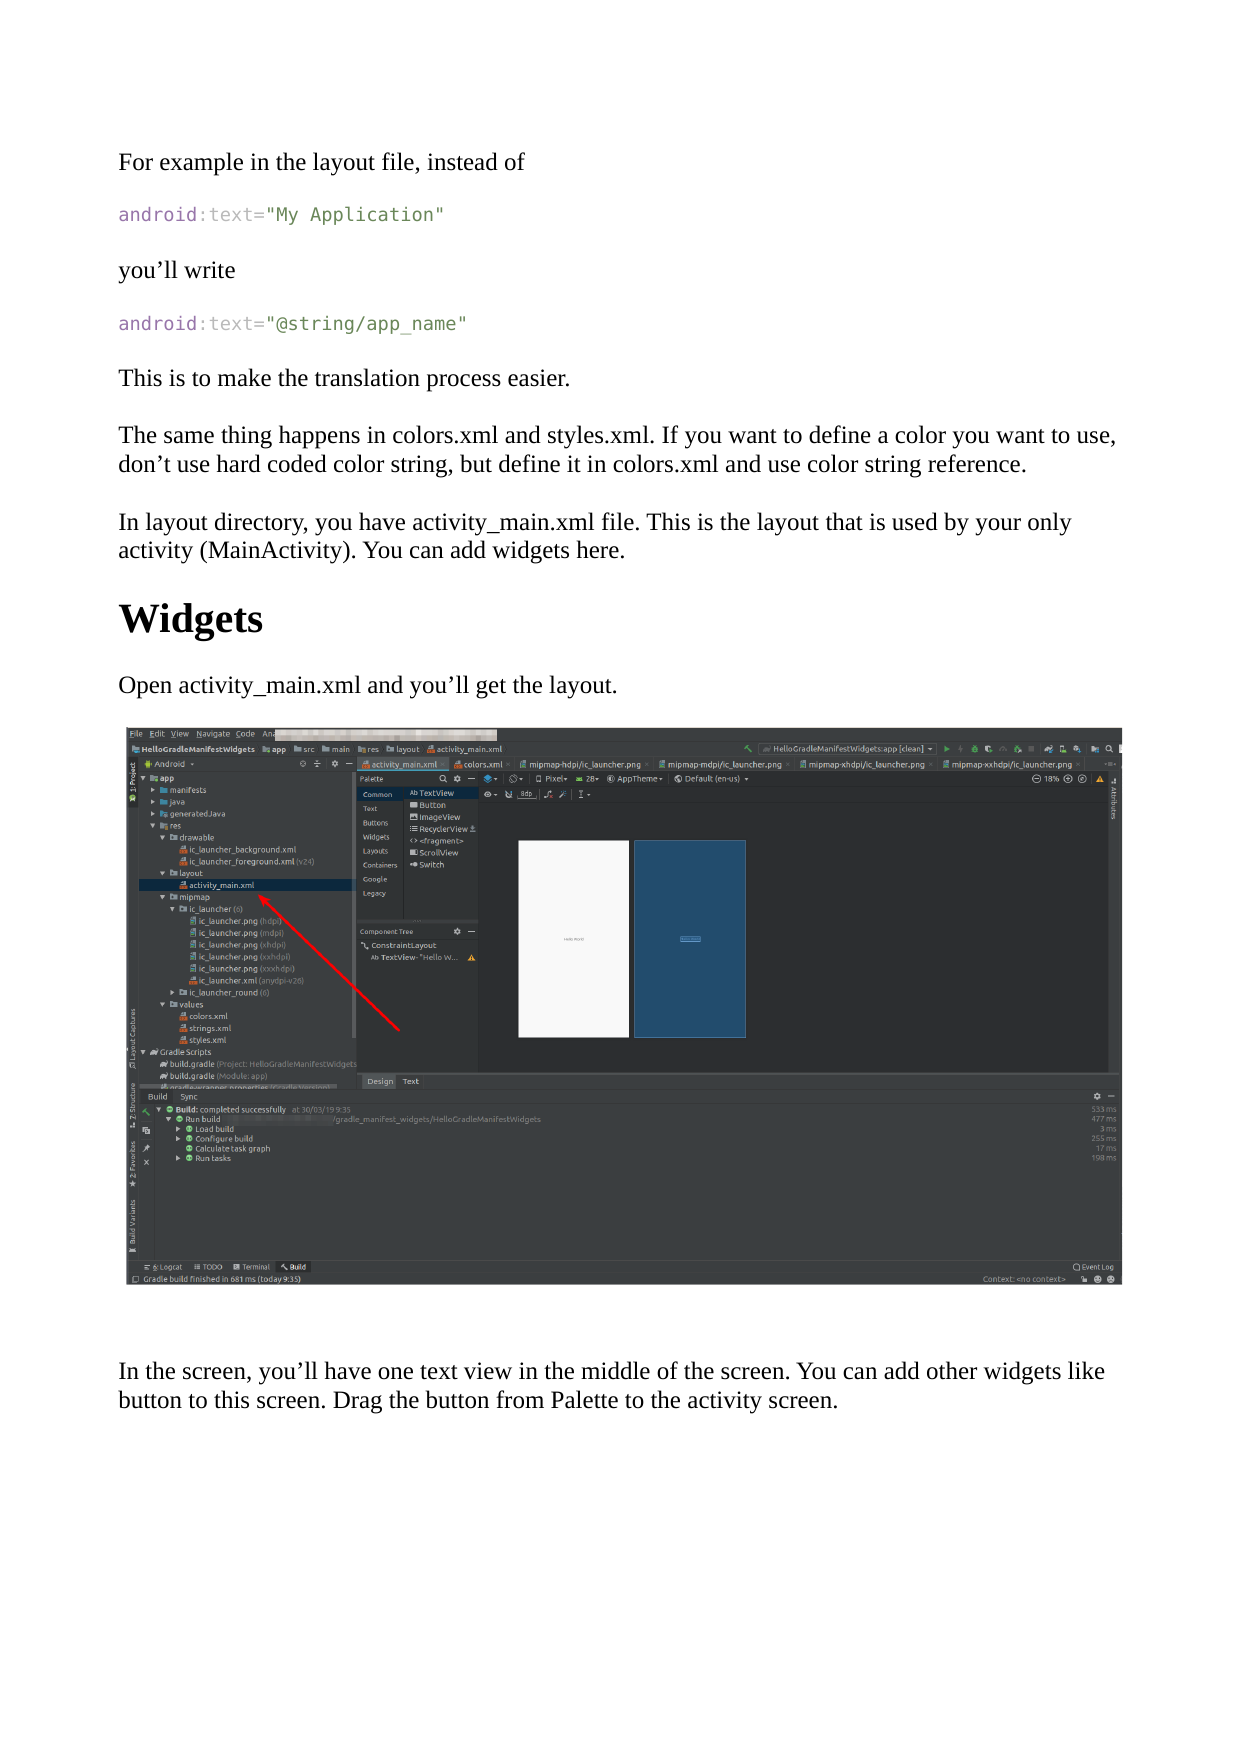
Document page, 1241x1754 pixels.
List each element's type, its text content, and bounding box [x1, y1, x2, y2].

text This is to make the translation process easier. [118, 363, 1122, 392]
text In layout directory, you have activity_main.xml file. This is the layout that is used by your only activity (MainActivity). You can add widgets here. [118, 507, 1122, 564]
text The same thing happens in colors.xml and styles.xml. If you want to define a color you want to use, don’t use hard coded color string, but define it in colors.xml and use color string reference. [118, 421, 1122, 478]
text Open activity_main.xml and you’ll get the layout. [118, 670, 1122, 698]
text android:text="@string/app_name" [118, 312, 1122, 334]
text For example in the layout file, instead of [118, 147, 1122, 176]
text android:text="My Application" [118, 204, 1122, 226]
text you’ll write [118, 255, 1122, 284]
text Widgets [118, 593, 1122, 641]
picture [118, 727, 1123, 1299]
text In the screen, you’ll have one text view in the middle of the screen. You can add other widgets like button to this screen. Drag the button from Palette to the activity screen. [118, 1356, 1122, 1414]
